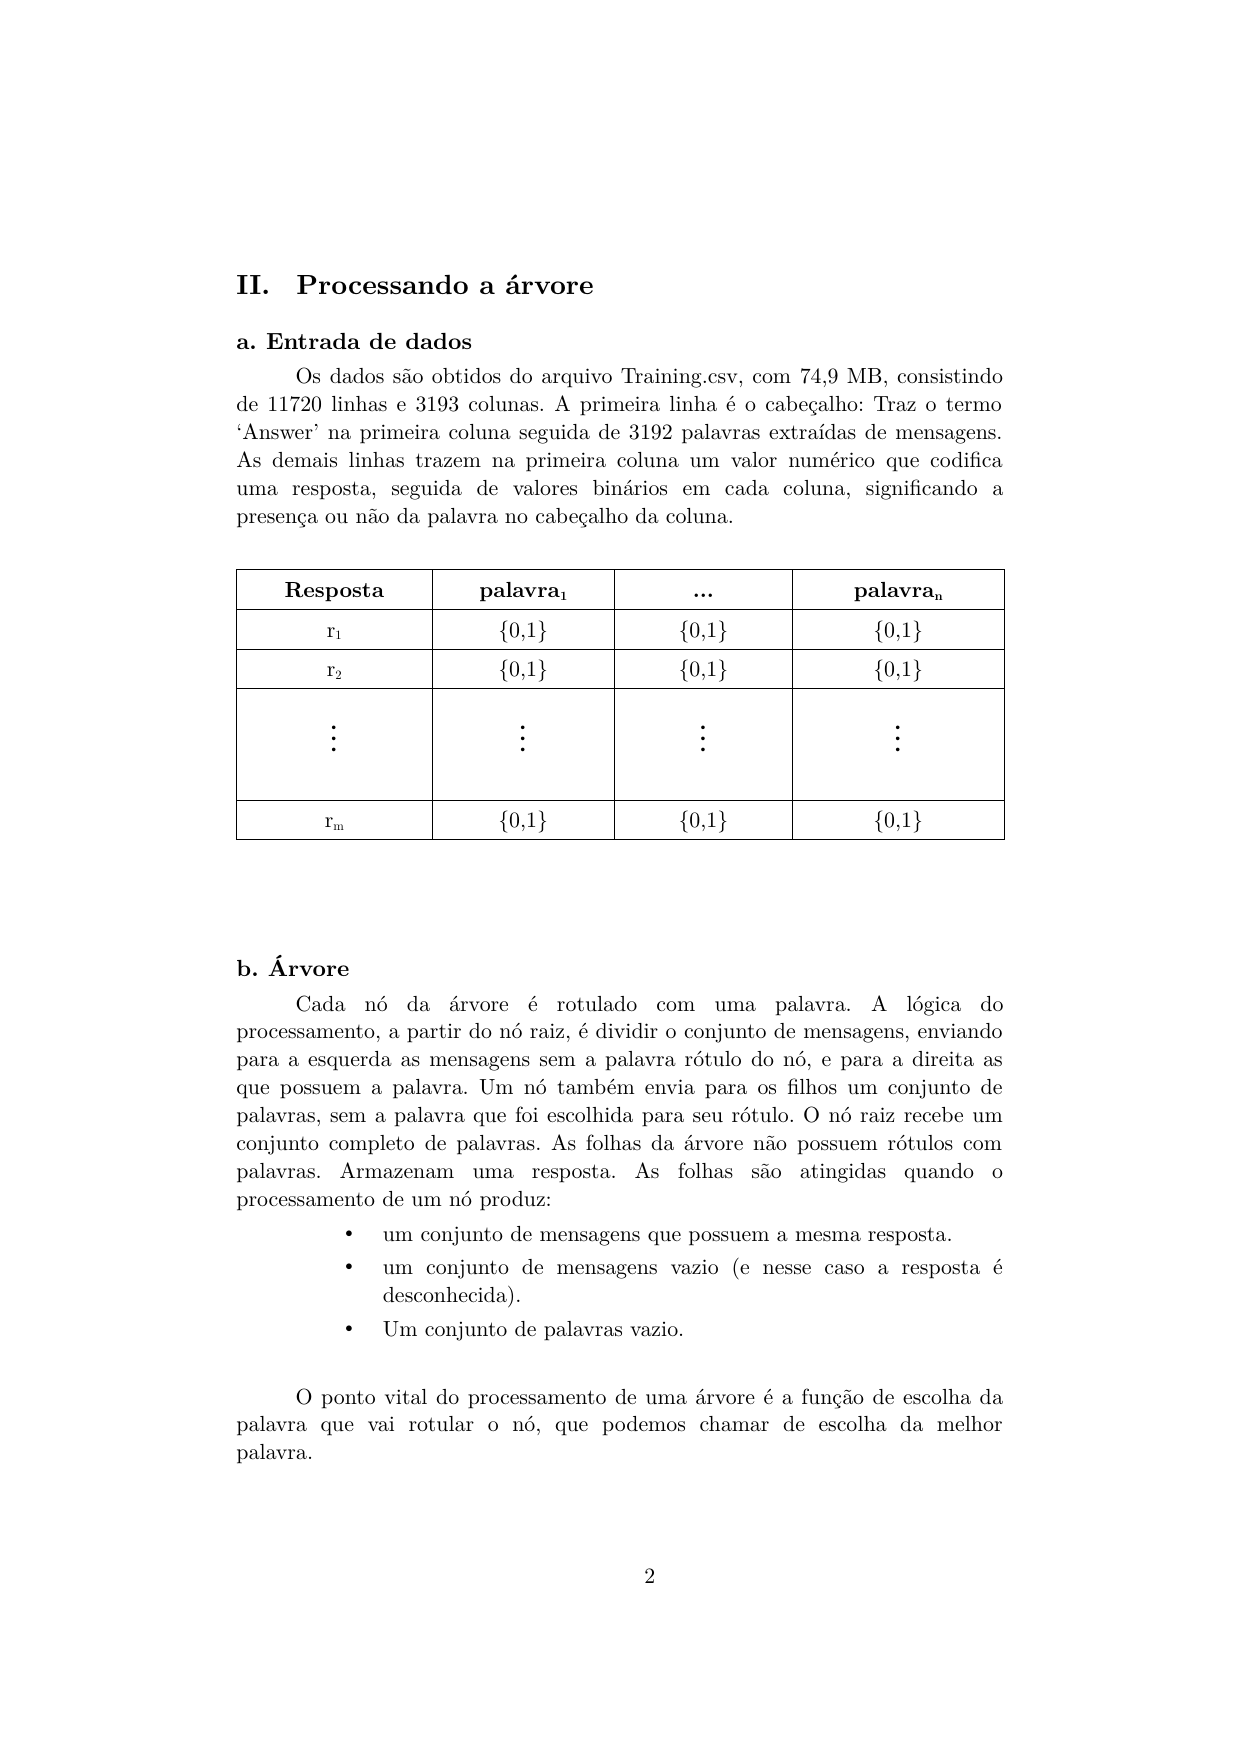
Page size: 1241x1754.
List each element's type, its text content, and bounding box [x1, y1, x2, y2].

table_cell {0,1} [433, 650, 614, 688]
list Um conjunto de palavras vazio. [345, 1314, 1004, 1342]
table_cell {0,1} [793, 610, 1004, 648]
subtitle Árvore [236, 953, 1004, 983]
table_cell {0,1} [433, 801, 614, 839]
table_cell {0,1} [615, 801, 792, 839]
table_cell r2 [237, 650, 432, 688]
table_cell [615, 689, 792, 800]
table_header palavra1 [433, 570, 614, 609]
text Cada nó da árvore é rotulado com uma palavra. A lógica do processamento, a partir do nó raiz, é dividir o conjunto de mensagens, enviando para a esquerda as mensagens sem a palavra rótulo do nó, e para a direita as que possuem a palavra. Um nó também envia para os filhos um conjunto de palavras, sem a palavra que foi escolhida para seu rótulo. O nó raiz recebe um conjunto completo de palavras. As folhas da árvore não possuem rótulos com palavras. Armazenam uma resposta. As folhas são atingidas quando o processamento de um nó produz: [236, 989, 1004, 1213]
table_cell [237, 689, 432, 800]
table_cell [793, 689, 1004, 800]
text Os dados são obtidos do arquivo Training.csv, com 74,9 MB, consistindo de 11720 linhas e 3193 colunas. A primeira linha é o cabeçalho: Traz o termo ‘Answer’ na primeira coluna seguida de 3192 palavras extraídas de mensagens. As demais linhas trazem na primeira coluna um valor numérico que codifica uma resposta, seguida de valores binários em cada coluna, significando a presença ou não da palavra no cabeçalho da coluna. [236, 361, 1004, 529]
list um conjunto de mensagens vazio (e nesse caso a resposta é desconhecida). [345, 1252, 1004, 1308]
table_cell {0,1} [615, 610, 792, 648]
text O ponto vital do processamento de uma árvore é a função de escolha da palavra que vai rotular o nó, que podemos chamar de escolha da melhor palavra. [236, 1382, 1004, 1466]
table_header Resposta [237, 570, 432, 609]
table_cell {0,1} [793, 801, 1004, 839]
table_cell [433, 689, 614, 800]
table_cell r1 [237, 610, 432, 648]
table_header ... [615, 570, 792, 609]
table_cell {0,1} [615, 650, 792, 688]
subtitle Processando a árvore [236, 266, 1004, 301]
subtitle Entrada de dados [236, 326, 1004, 356]
table_header palavran [793, 570, 1004, 609]
table_cell {0,1} [433, 610, 614, 648]
table_cell rm [237, 801, 432, 839]
list um conjunto de mensagens que possuem a mesma resposta. [345, 1219, 1004, 1247]
table_cell {0,1} [793, 650, 1004, 688]
